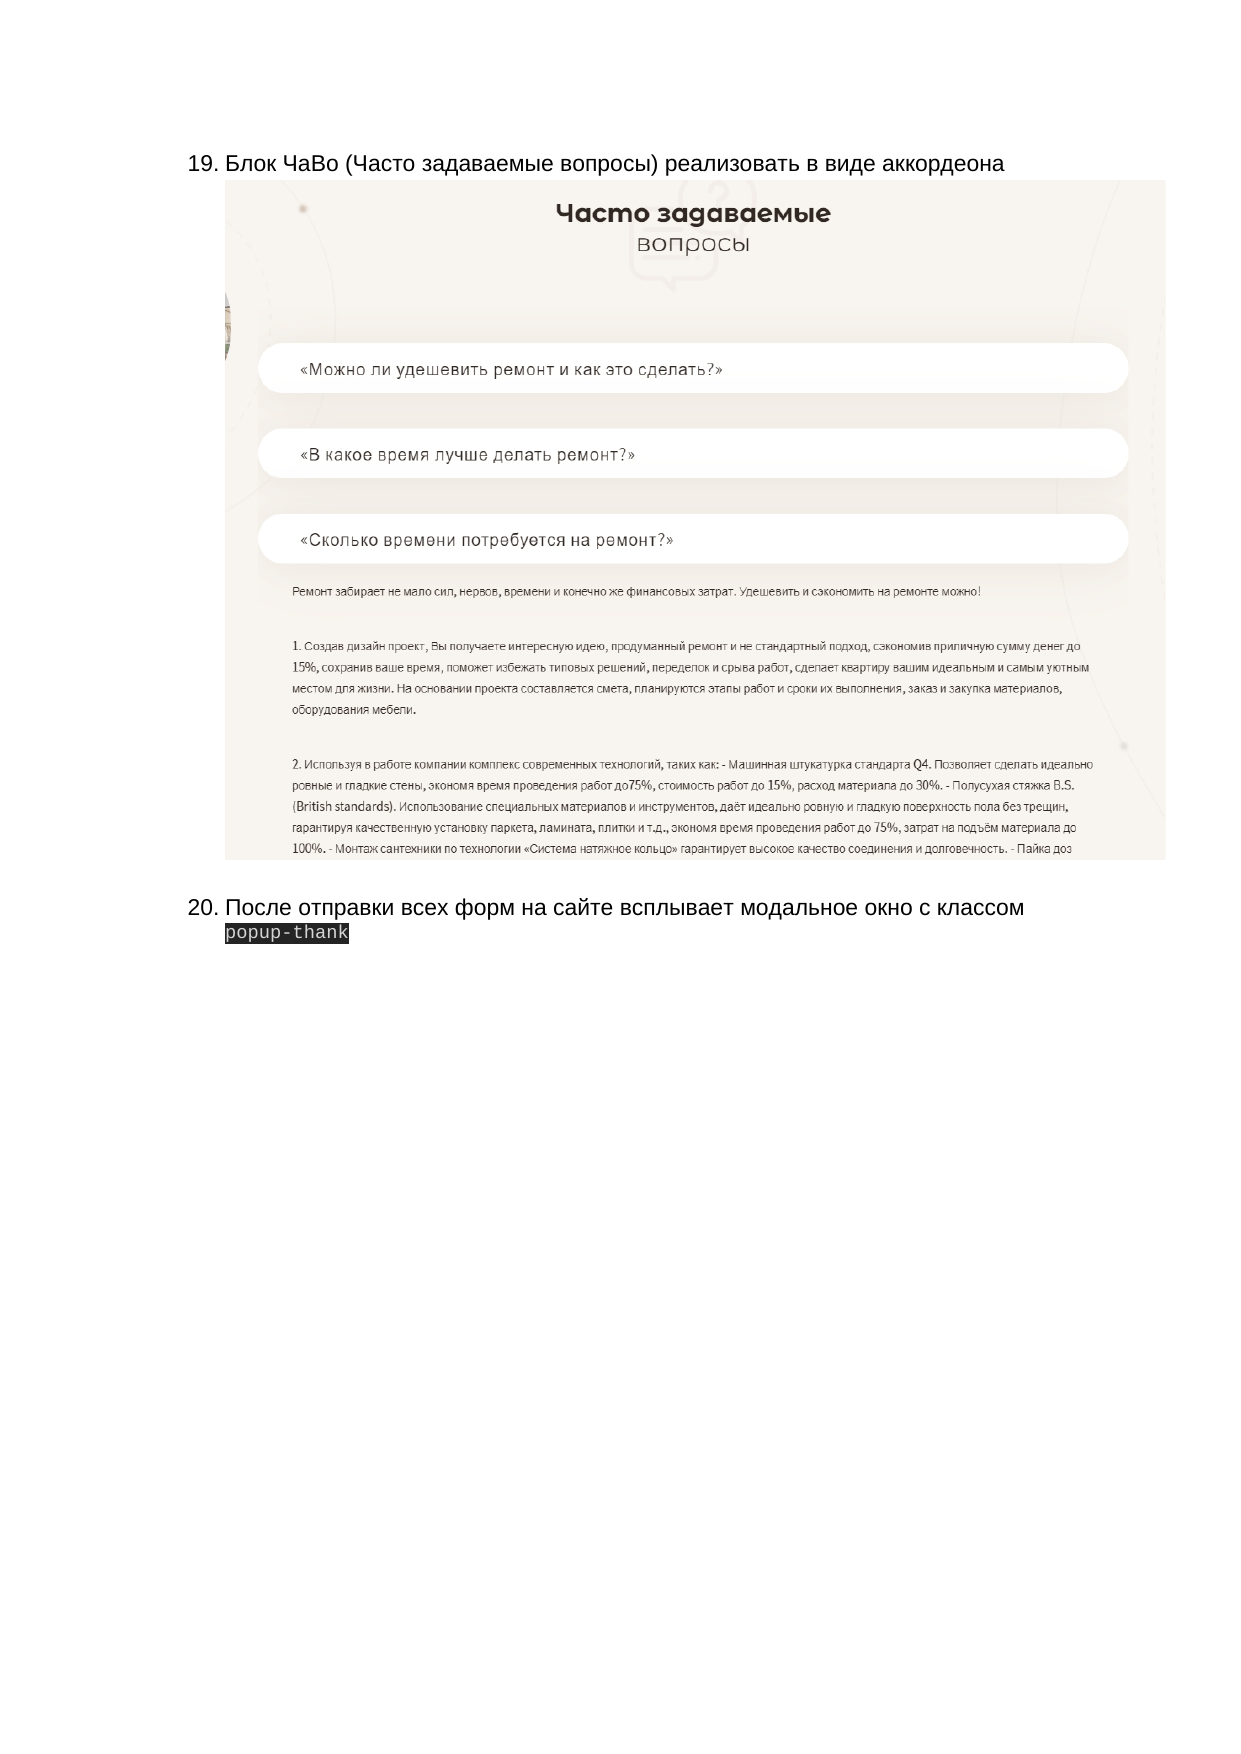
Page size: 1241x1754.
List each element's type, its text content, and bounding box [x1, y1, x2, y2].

picture [225, 180, 1166, 860]
list После отправки всех форм на сайте всплывает модальное окно с классом popup-thank [187, 893, 1090, 944]
list Блок ЧаВо (Часто задаваемые вопросы) реализовать в виде аккордеона [187, 150, 1090, 176]
